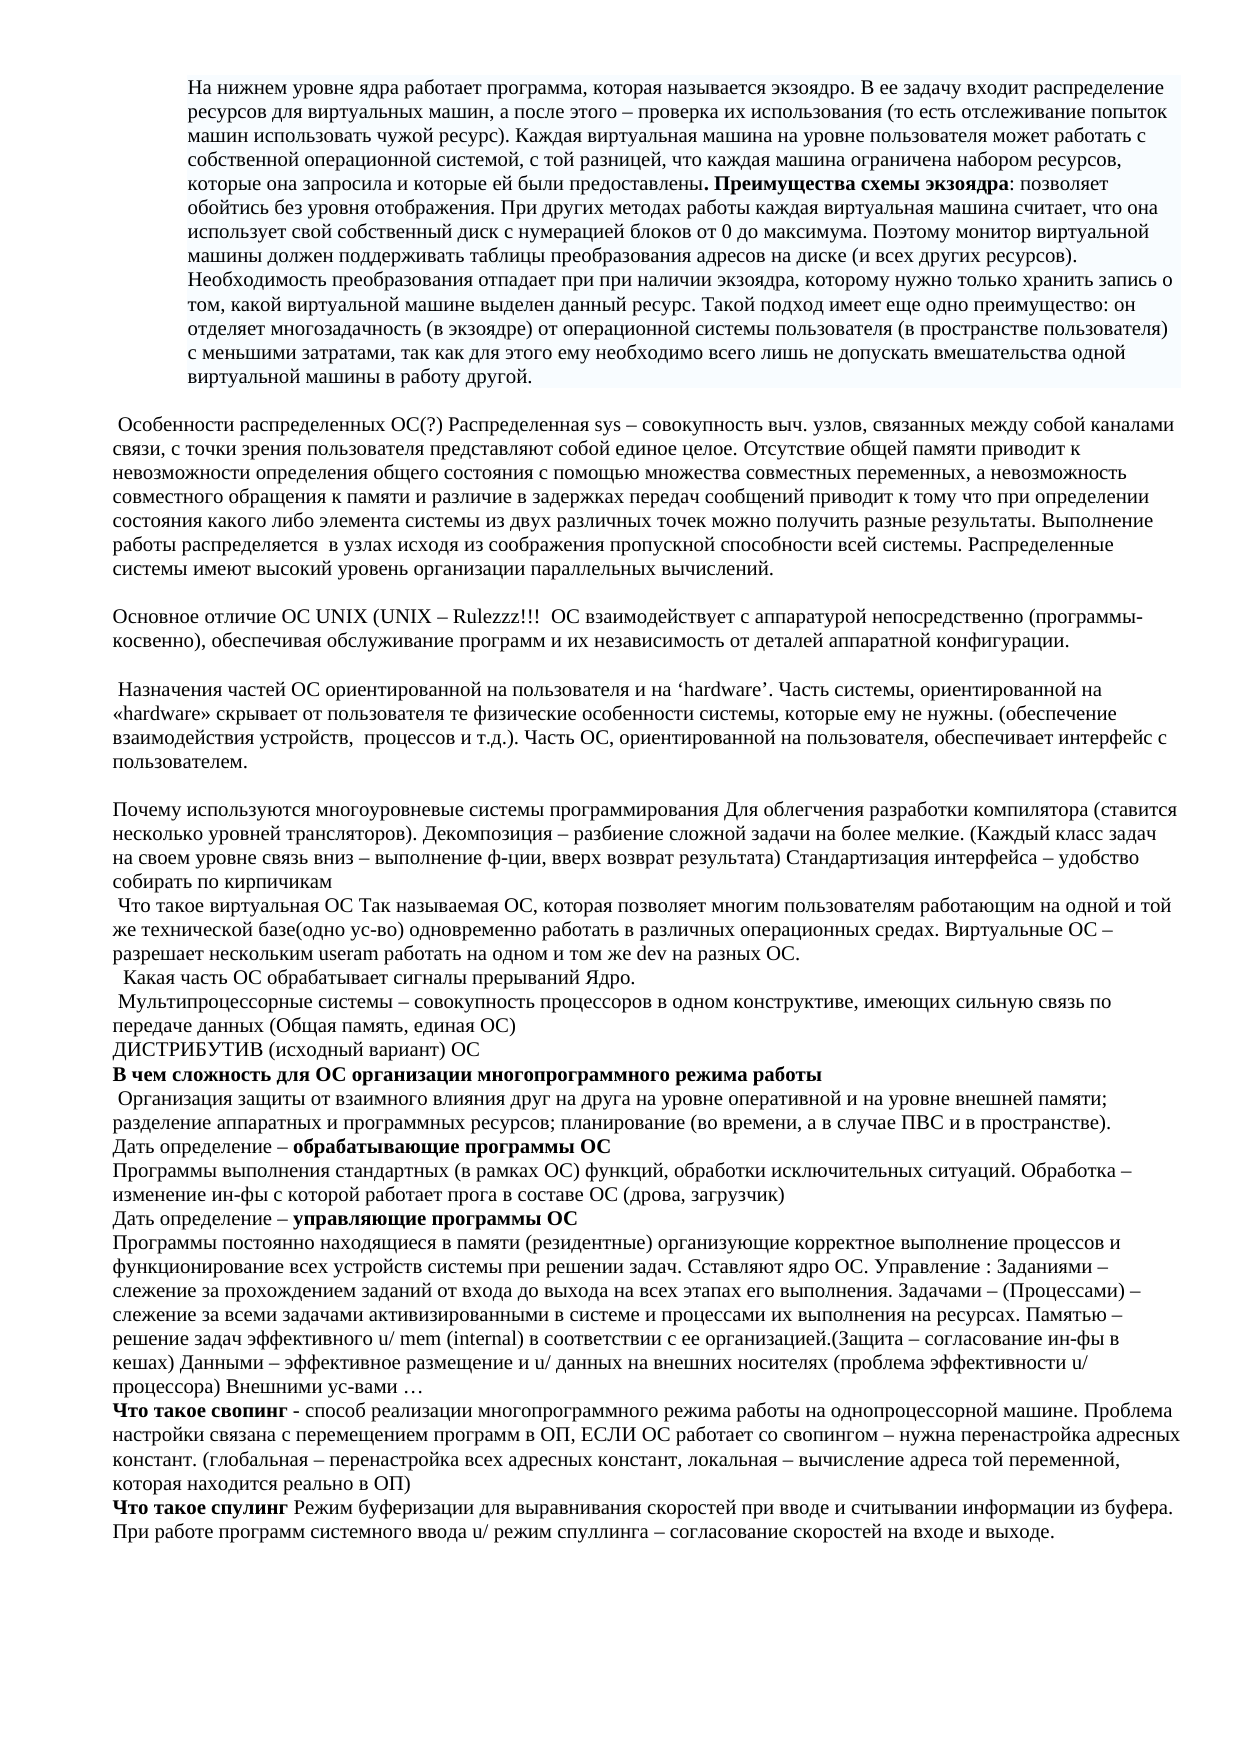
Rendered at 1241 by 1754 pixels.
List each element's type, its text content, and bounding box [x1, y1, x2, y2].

text Программы постоянно находящиеся в памяти (резидентные) организующие корректное выполнение процессов и функционирование всех устройств системы при решении задач. Сставляют ядро ОС. Управление : Заданиями – слежение за прохождением заданий от входа до выхода на всех этапах его выполнения. Задачами – (Процессами) – слежение за всеми задачами активизированными в системе и процессами их выполнения на ресурсах. Памятью – решение задач эффективного u/ mem (internal) в соответствии с ее организацией.(Защита – согласование ин-фы в кешах) Данными – эффективное размещение и u/ данных на внешних носителях (проблема эффективности u/ процессора) Внешними ус-вами … [112, 1230, 1181, 1398]
text Организация защиты от взаимного влияния друг на друга на уровне оперативной и на уровне внешней памяти; разделение аппаратных и программных ресурсов; планирование (во времени, а в случае ПВС и в пространстве). [112, 1086, 1181, 1134]
text Какая часть ОС обрабатывает сигналы прерываний Ядро. [112, 965, 1181, 989]
text Что такое виртуальная ОС Так называемая ОС, которая позволяет многим пользователям работающим на одной и той же технической базе(одно ус-во) одновременно работать в различных операционных средах. Виртуальные ОС – разрешает нескольким useram работать на одном и том же dev на разных ОС. [112, 893, 1181, 965]
text Назначения частей ОС ориентированной на пользователя и на ‘hardware’. Часть системы, ориентированной на «hardware» скрывает от пользователя те физические особенности системы, которые ему не нужны. (обеспечение взаимодействия устройств, процессов и т.д.). Часть ОС, ориентированной на пользователя, обеспечивает интерфейс с пользователем. [112, 676, 1181, 773]
text В чем сложность для ОС организации многопрограммного режима работы [112, 1061, 1181, 1086]
text Что такое свопинг - способ реализации многопрограммного режима работы на однопроцессорной машине. Проблема настройки связана с перемещением программ в ОП, ЕСЛИ ОС работает со свопингом – нужна перенастройка адресных констант. (глобальная – перенастройка всех адресных констант, локальная – вычисление адреса той переменной, которая находится реально в ОП) [112, 1398, 1181, 1494]
text ДИСТРИБУТИВ (исходный вариант) ОС [112, 1037, 1181, 1061]
text Мультипроцессорные системы – совокупность процессоров в одном конструктиве, имеющих сильную связь по передаче данных (Общая память, единая ОС) [112, 989, 1181, 1037]
text Особенности распределенных ОС(?) Распределенная sys – совокупность выч. узлов, связанных между собой каналами связи, с точки зрения пользователя представляют собой единое целое. Отсутствие общей памяти приводит к невозможности определения общего состояния с помощью множества совместных переменных, а невозможность совместного обращения к памяти и различие в задержках передач сообщений приводит к тому что при определении состояния какого либо элемента системы из двух различных точек можно получить разные результаты. Выполнение работы распределяется в узлах исходя из соображения пропускной способности всей системы. Распределенные системы имеют высокий уровень организации параллельных вычислений. [112, 412, 1181, 580]
text Основное отличие ОС UNIX (UNIX – Rulezzz!!! ОС взаимодействует с аппаратурой непосредственно (программы-косвенно), обеспечивая обслуживание программ и их независимость от деталей аппаратной конфигурации. [112, 604, 1181, 652]
text Программы выполнения стандартных (в рамках ОС) функций, обработки исключительных ситуаций. Обработка – изменение ин-фы с которой работает прога в составе ОС (дрова, загрузчик) [112, 1158, 1181, 1206]
text Почему используются многоуровневые системы программирования Для облегчения разработки компилятора (ставится несколько уровней трансляторов). Декомпозиция – разбиение сложной задачи на более мелкие. (Каждый класс задач на своем уровне связь вниз – выполнение ф-ции, вверх возврат результата) Стандартизация интерфейса – удобство собирать по кирпичикам [112, 797, 1181, 893]
text Дать определение – обрабатывающие программы ОС [112, 1134, 1181, 1158]
text Что такое спулинг Режим буферизации для выравнивания скоростей при вводе и считывании информации из буфера. При работе программ системного ввода u/ режим спуллинга – согласование скоростей на входе и выходе. [112, 1494, 1181, 1543]
text Дать определение – управляющие программы ОС [112, 1206, 1181, 1230]
text На нижнем уровне ядра работает программа, которая называется экзоядро. В ее задачу входит распределение ресурсов для виртуальных машин, а после этого – проверка их использования (то есть отслеживание попыток машин использовать чужой ресурс). Каждая виртуальная машина на уровне пользователя может работать с собственной операционной системой, с той разницей, что каждая машина ограничена набором ресурсов, которые она запросила и которые ей были предоставлены. Преимущества схемы экзоядра: позволяет обойтись без уровня отображения. При других методах работы каждая виртуальная машина считает, что она использует свой собственный диск с нумерацией блоков от 0 до максимума. Поэтому монитор виртуальной машины должен поддерживать таблицы преобразования адресов на диске (и всех других ресурсов). Необходимость преобразования отпадает при при наличии экзоядра, которому нужно только хранить запись о том, какой виртуальной машине выделен данный ресурс. Такой подход имеет еще одно преимущество: он отделяет многозадачность (в экзоядре) от операционной системы пользователя (в пространстве пользователя) с меньшими затратами, так как для этого ему необходимо всего лишь не допускать вмешательства одной виртуальной машины в работу другой. [187, 75, 1181, 388]
